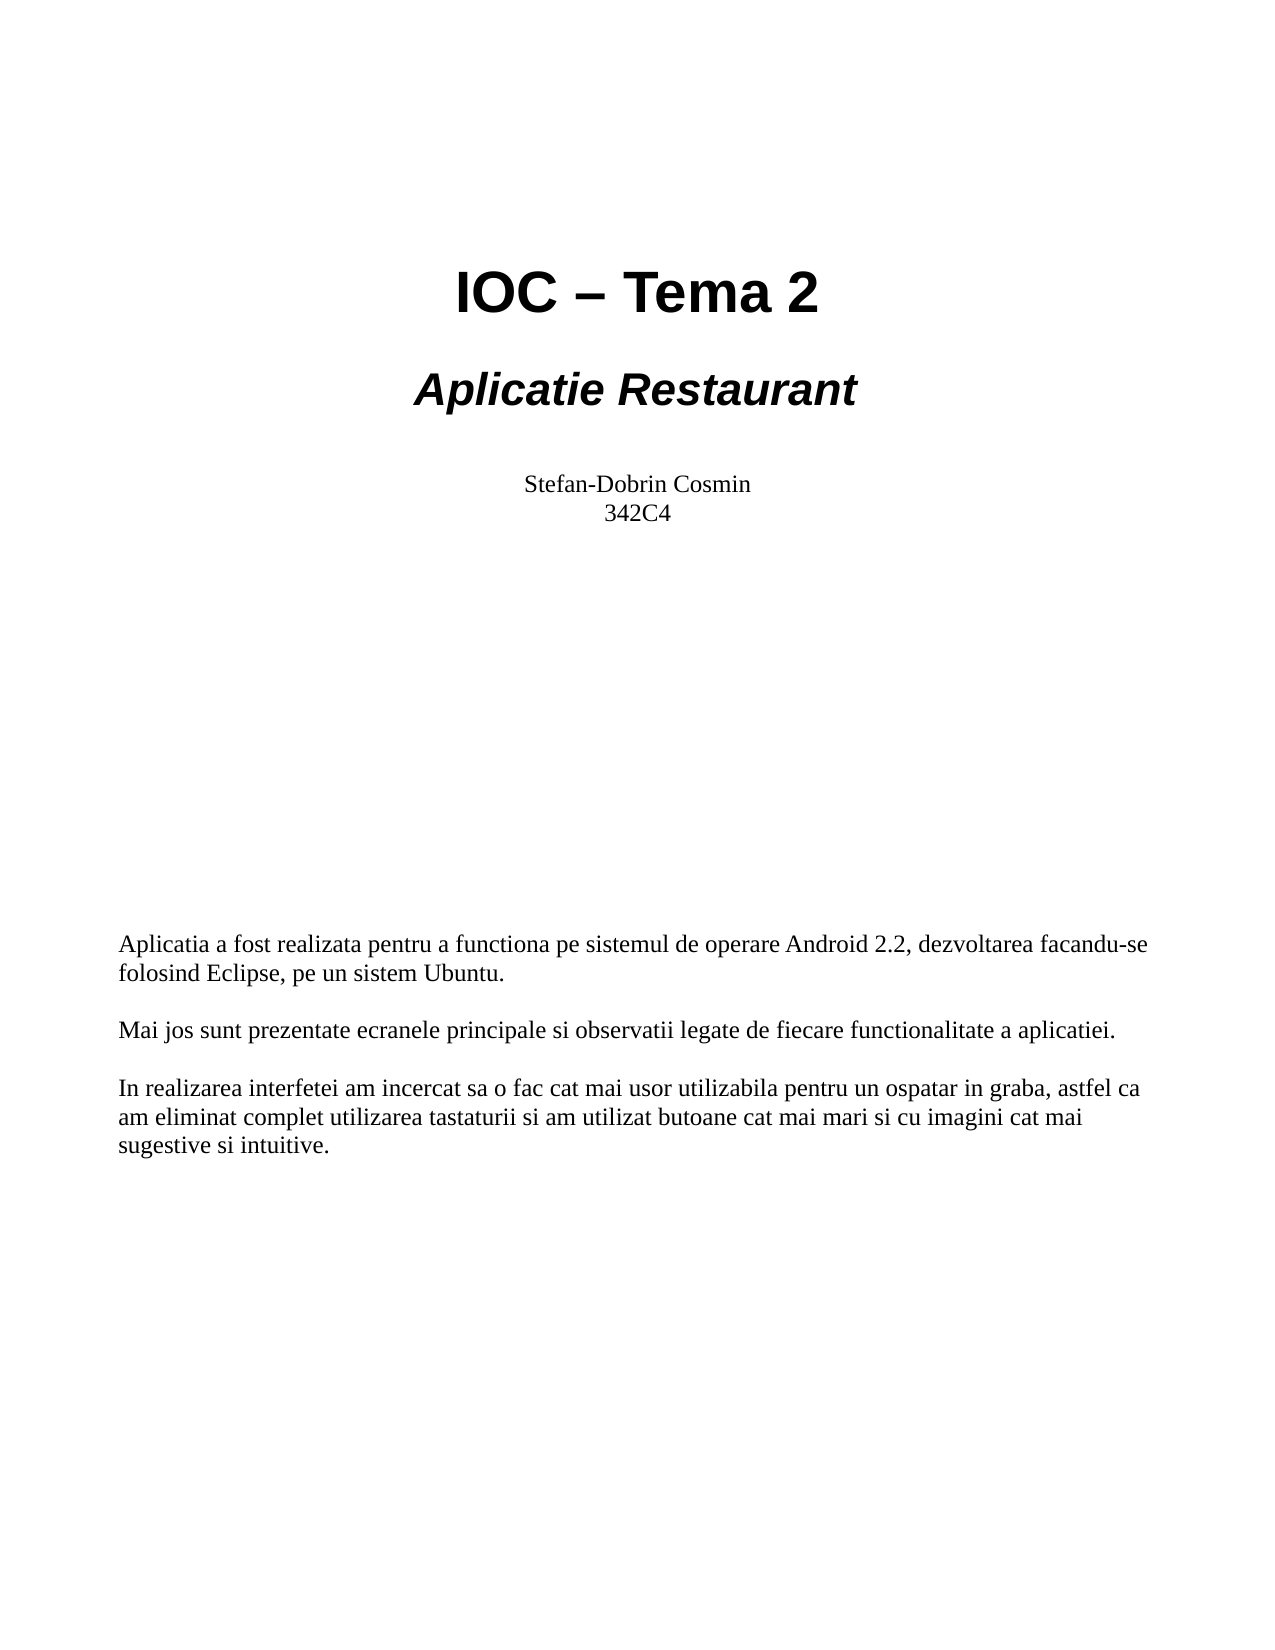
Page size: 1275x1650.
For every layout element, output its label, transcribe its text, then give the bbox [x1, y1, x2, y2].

text Stefan-Dobrin Cosmin [118, 469, 1157, 498]
subtitle IOC – Tema 2 [118, 258, 1157, 325]
subtitle Aplicatie Restaurant [118, 363, 1157, 415]
text Mai jos sunt prezentate ecranele principale si observatii legate de fiecare functionalitate a aplicatiei. [118, 1015, 1157, 1044]
text 342C4 [118, 498, 1157, 527]
text In realizarea interfetei am incercat sa o fac cat mai usor utilizabila pentru un ospatar in graba, astfel ca am eliminat complet utilizarea tastaturii si am utilizat butoane cat mai mari si cu imagini cat mai sugestive si intuitive. [118, 1073, 1157, 1159]
text Aplicatia a fost realizata pentru a functiona pe sistemul de operare Android 2.2, dezvoltarea facandu-se folosind Eclipse, pe un sistem Ubuntu. [118, 929, 1157, 987]
